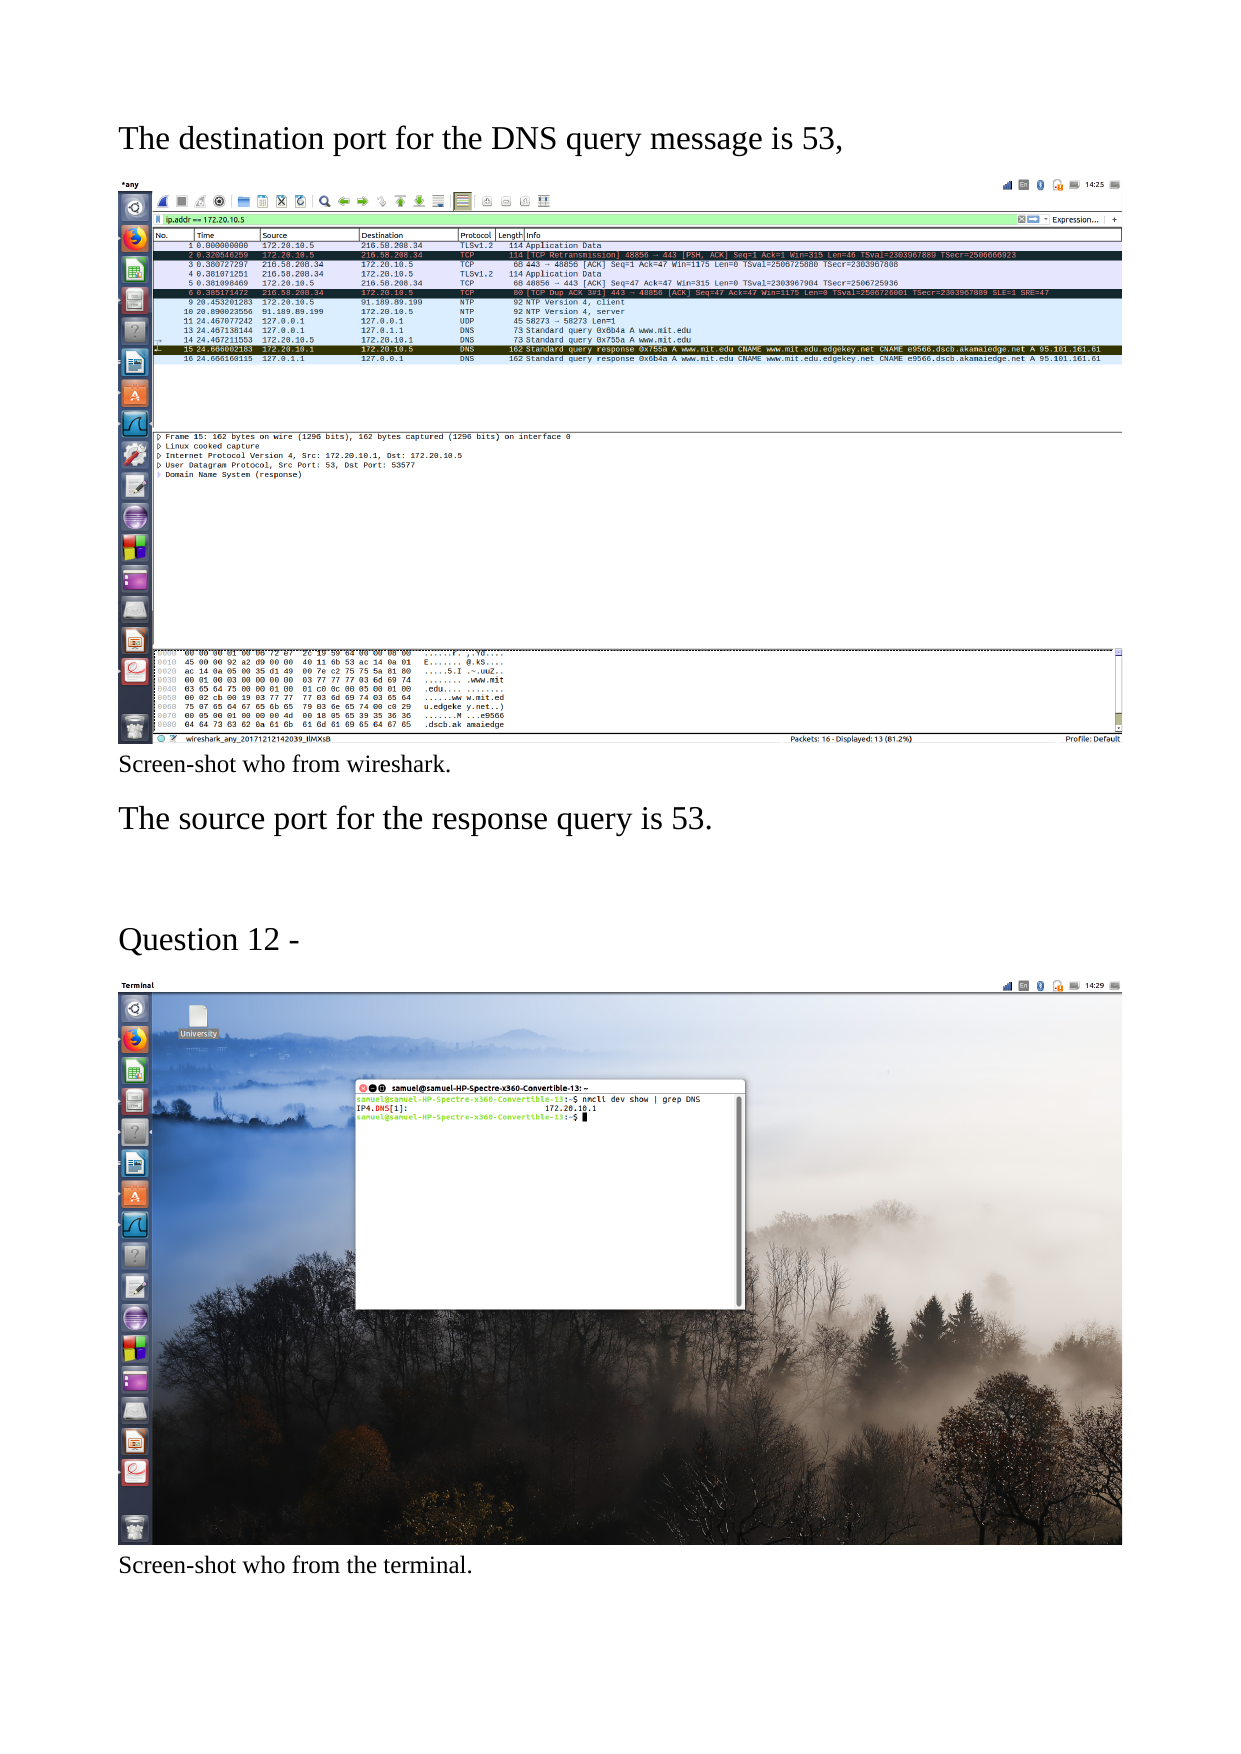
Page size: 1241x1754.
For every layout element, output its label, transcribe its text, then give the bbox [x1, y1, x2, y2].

text Question 12 - [118, 919, 1122, 957]
text The source port for the response query is 53. [118, 798, 1122, 836]
text Screen-shot who from wireshark. [118, 744, 1122, 778]
picture [118, 178, 1123, 744]
text Screen-shot who from the terminal. [118, 1545, 1122, 1579]
text The destination port for the DNS query message is 53, [118, 118, 1122, 156]
picture [118, 979, 1123, 1545]
